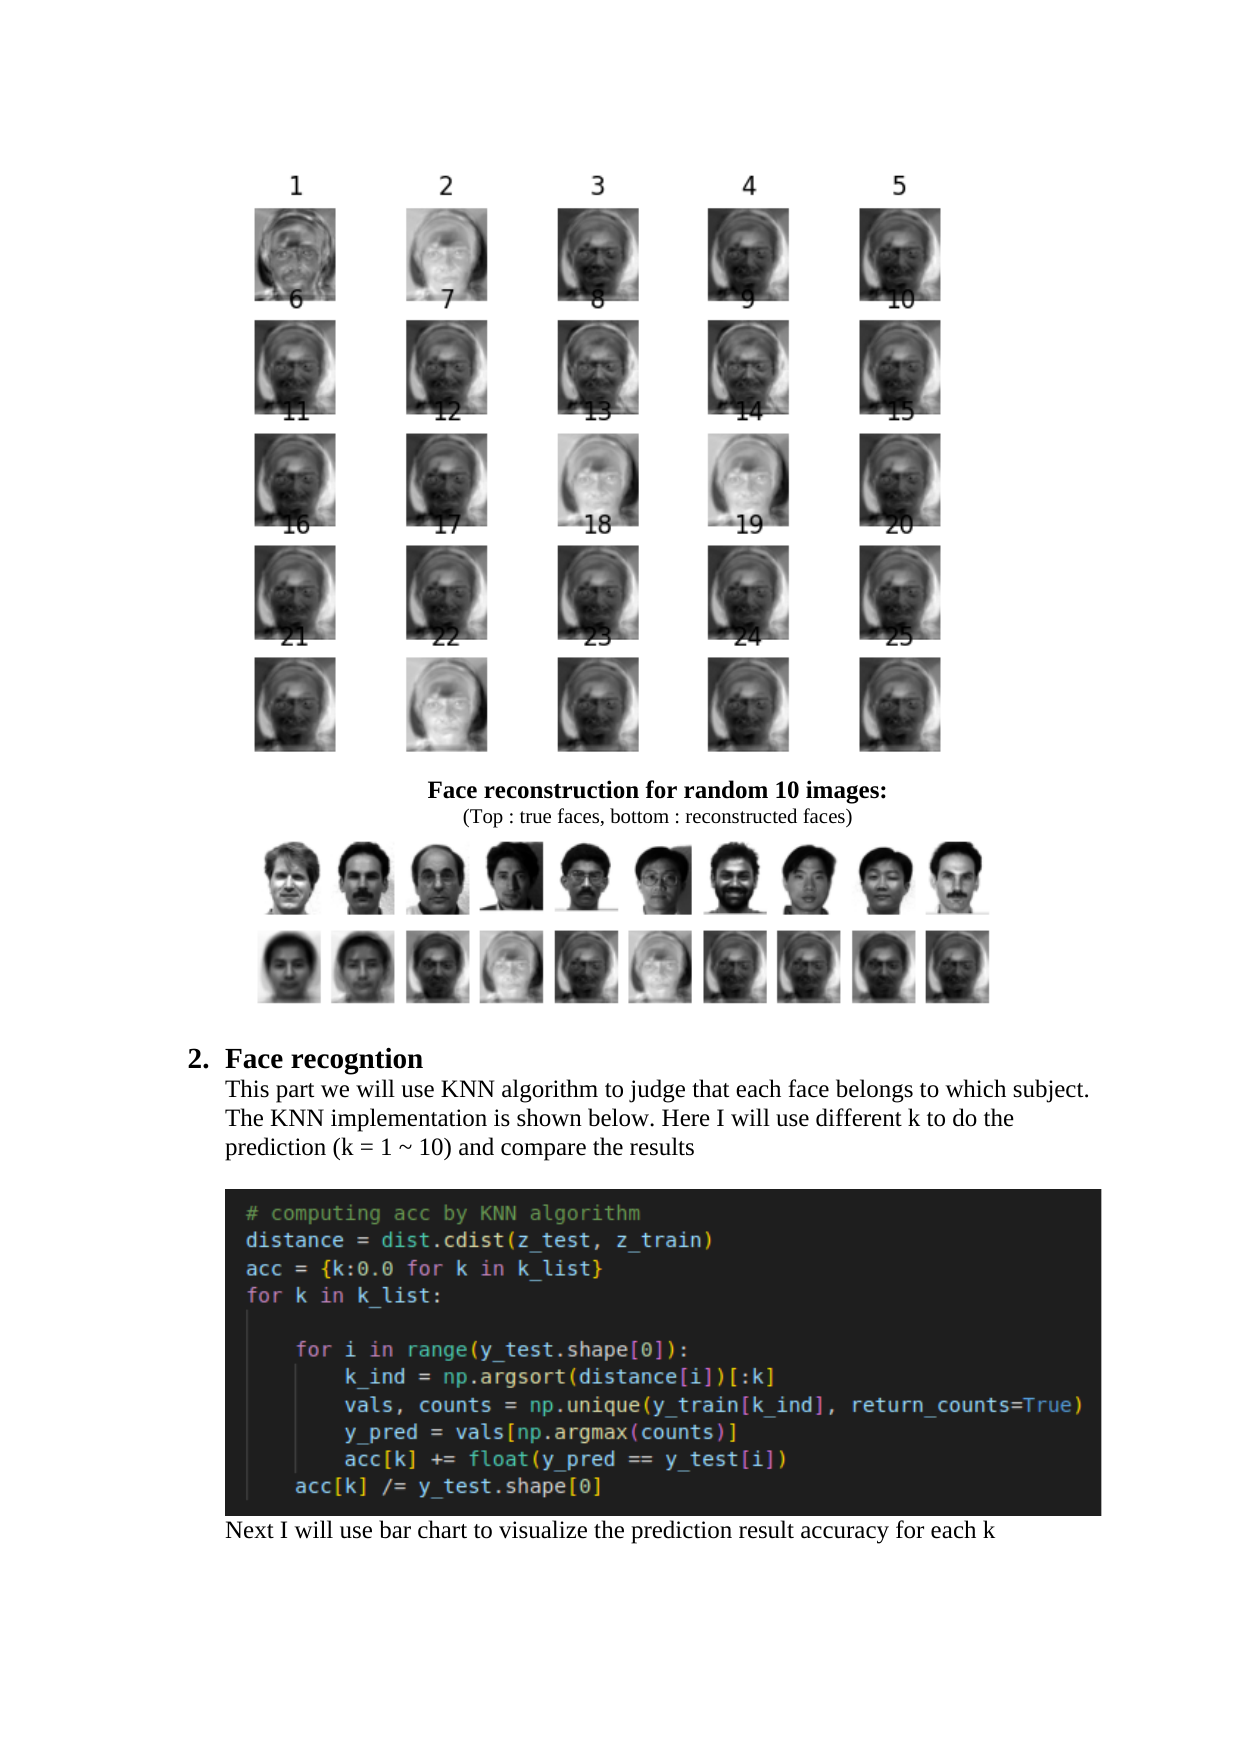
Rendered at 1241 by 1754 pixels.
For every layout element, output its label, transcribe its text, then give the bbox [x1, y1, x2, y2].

text Face reconstruction for random 10 images: [225, 776, 1090, 804]
text Next I will use bar chart to visualize the prediction result accuracy for each k [225, 1516, 1090, 1544]
text (Top : true faces, bottom : reconstructed faces) [225, 804, 1090, 828]
picture [225, 1189, 1102, 1516]
picture [225, 150, 966, 776]
text This part we will use KNN algorithm to judge that each face belongs to which subject. [225, 1074, 1090, 1103]
picture [225, 828, 1018, 1012]
list Face recogntion [187, 1041, 1090, 1074]
text The KNN implementation is shown below. Here I will use different k to do the prediction (k = 1 ~ 10) and compare the results [225, 1103, 1090, 1161]
